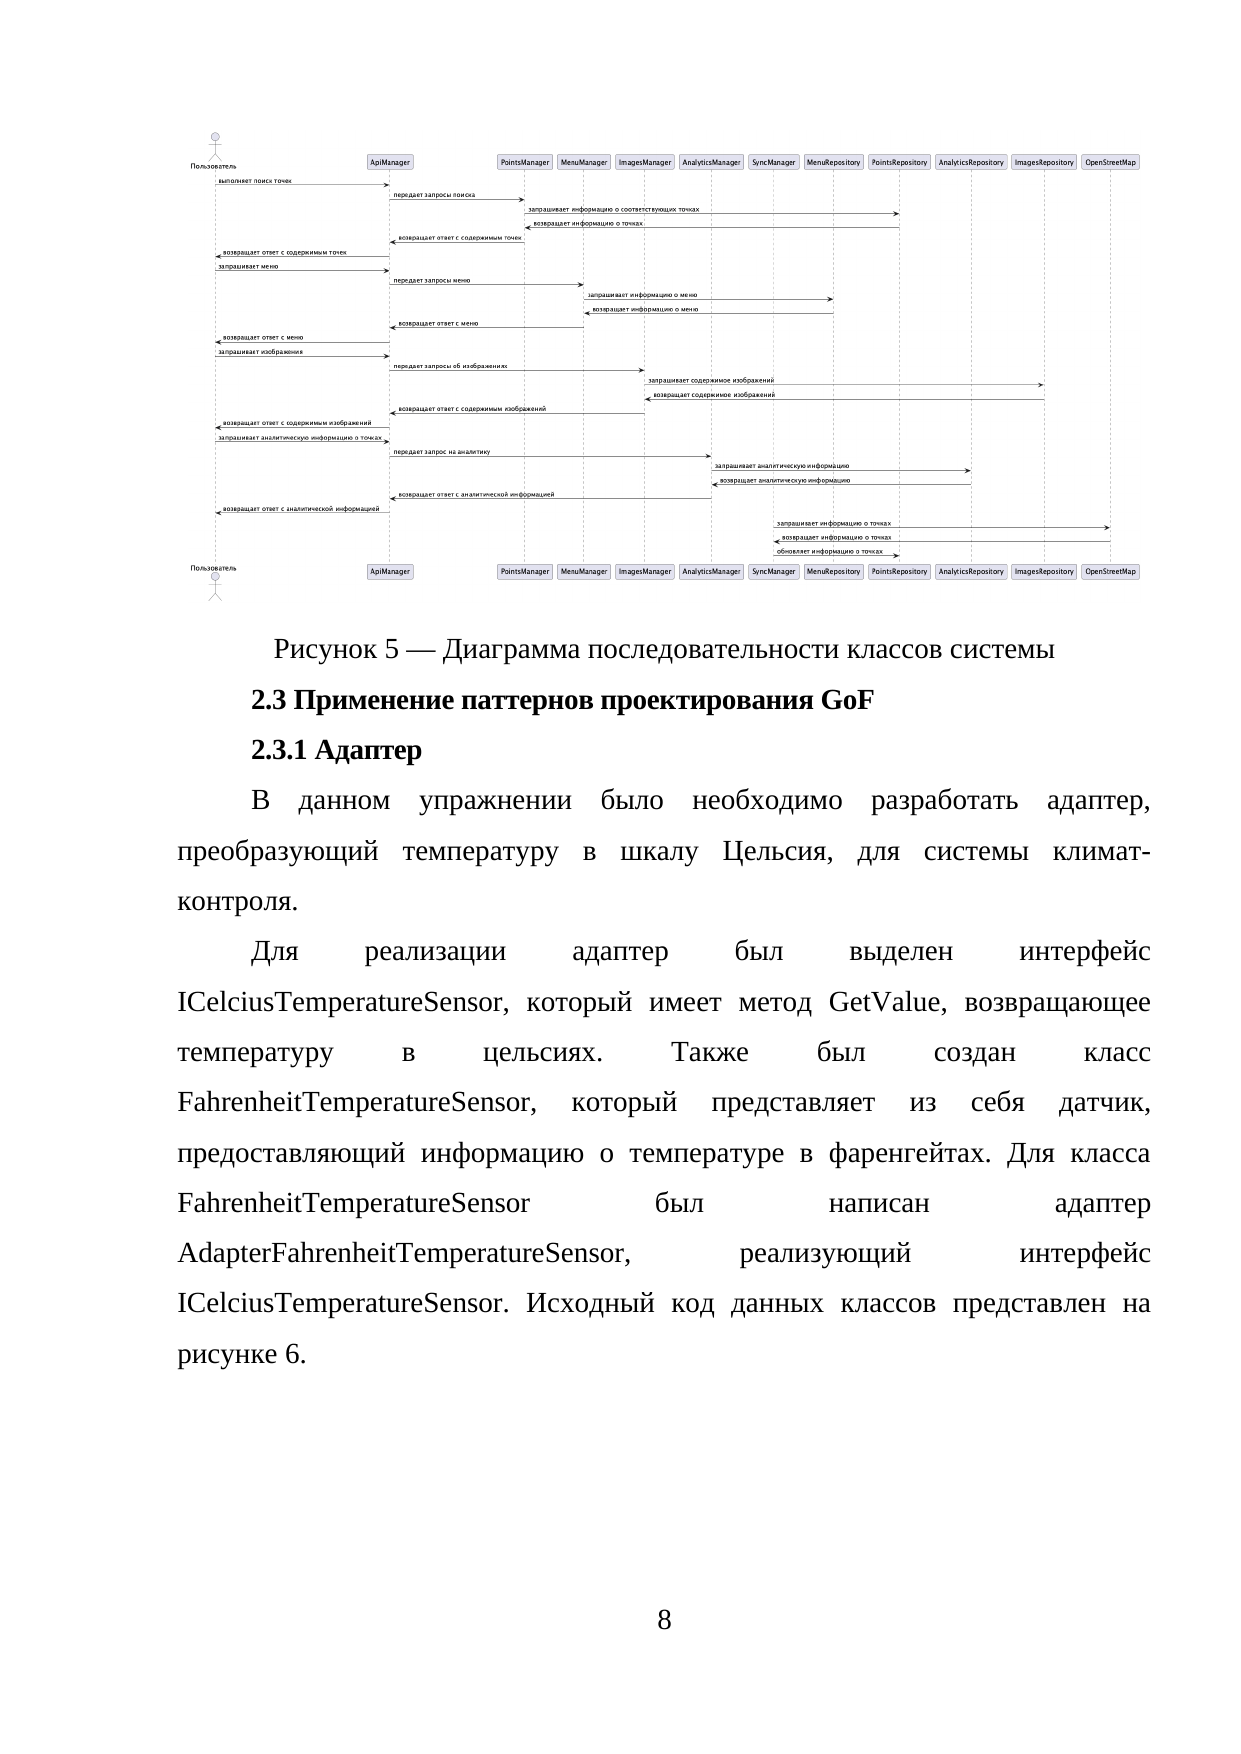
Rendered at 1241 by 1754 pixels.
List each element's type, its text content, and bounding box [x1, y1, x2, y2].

subtitle Применение паттернов проектирования GoF [177, 682, 1152, 715]
text Рисунок 5 — Диаграмма последовательности классов системы [177, 632, 1152, 665]
text В данном упражнении было необходимо разработать адаптер, преобразующий температуру в шкалу Цельсия, для системы климат-контроля. [177, 782, 1152, 917]
picture [188, 130, 1141, 603]
text Для реализации адаптер был выделен интерфейс ICelciusTemperatureSensor, который имеет метод GetValue, возвращающее температуру в цельсиях. Также был создан класс FahrenheitTemperatureSensor, который представляет из себя датчик, предоставляющий информацию о температуре в фаренгейтах. Для класса FahrenheitTemperatureSensor был написан адаптер AdapterFahrenheitTemperatureSensor, реализующий интерфейс ICelciusTemperatureSensor. Исходный код данных классов представлен на рисунке 6. [177, 933, 1152, 1369]
subtitle Адаптер [177, 732, 1152, 766]
